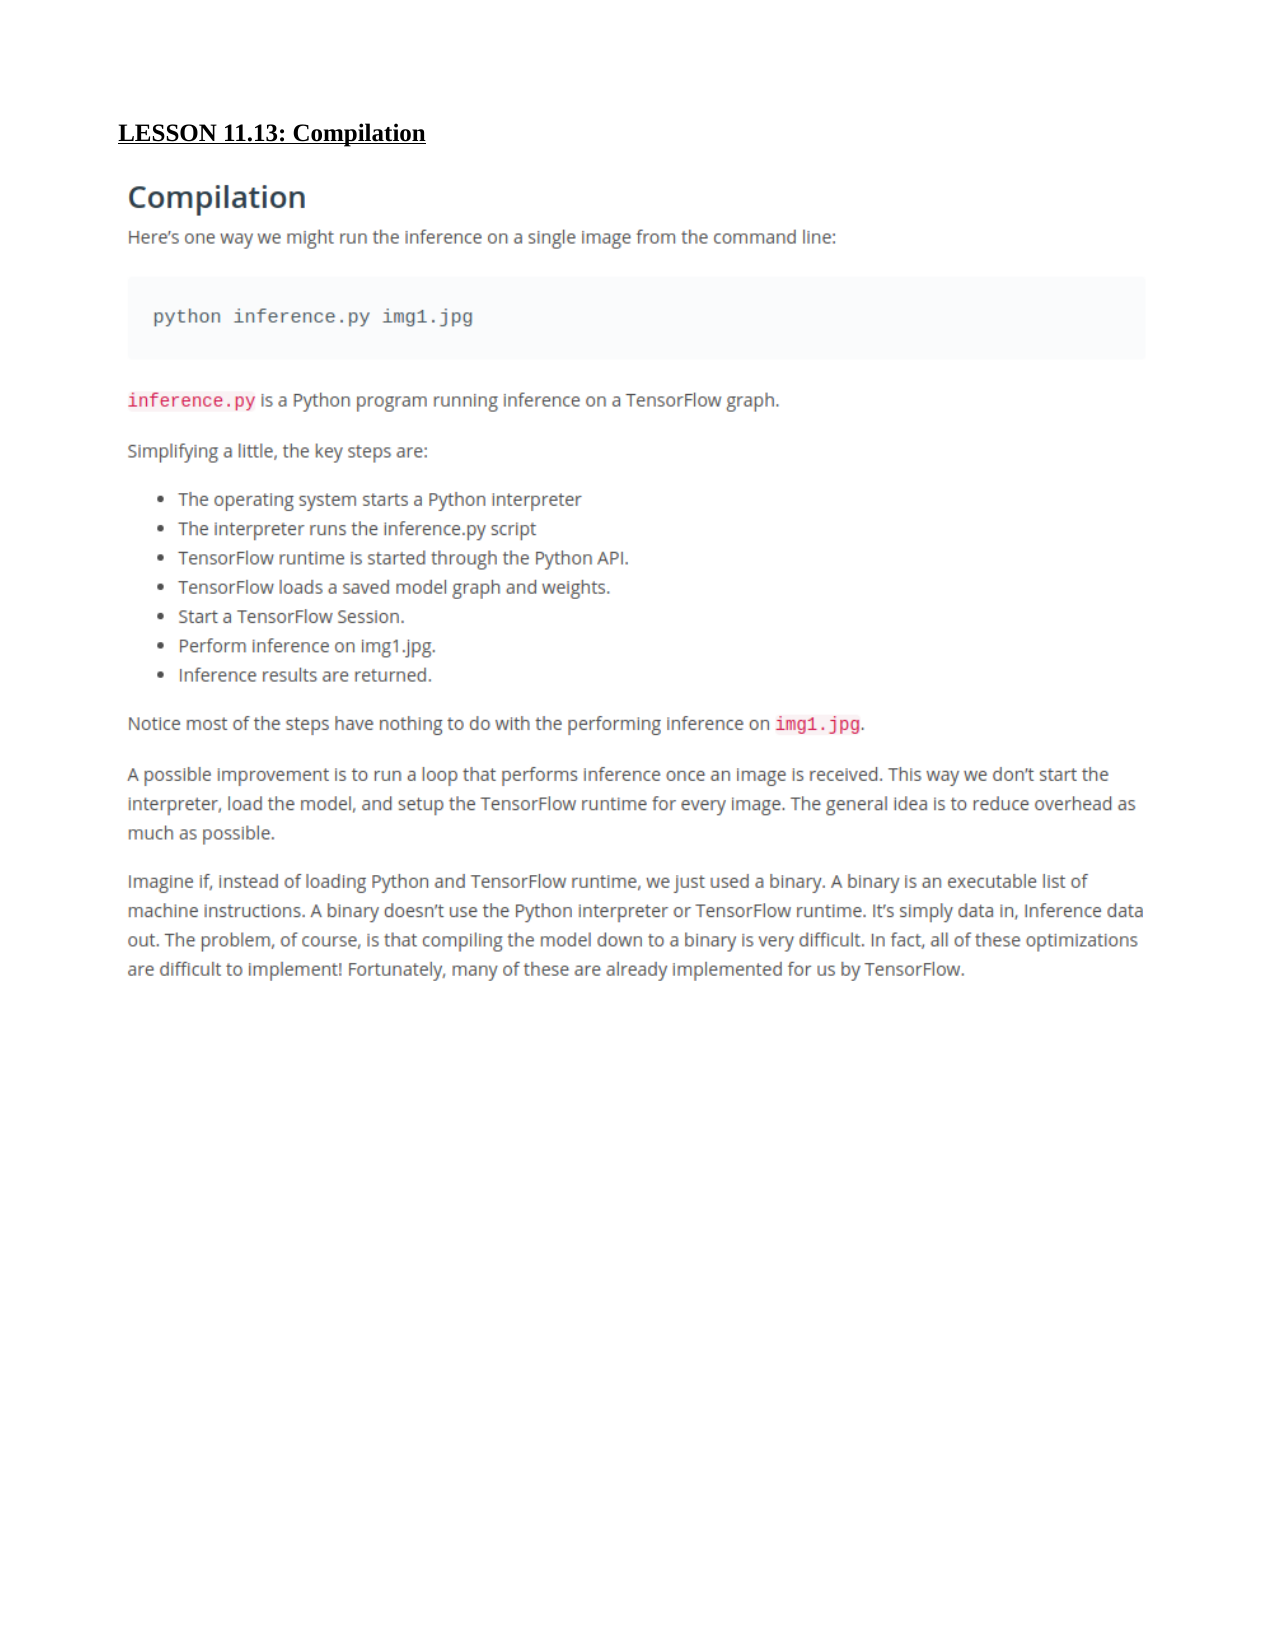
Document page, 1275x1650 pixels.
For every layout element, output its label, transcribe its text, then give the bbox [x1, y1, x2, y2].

text LESSON 11.13: Compilation [118, 118, 1157, 147]
picture [118, 175, 1157, 995]
